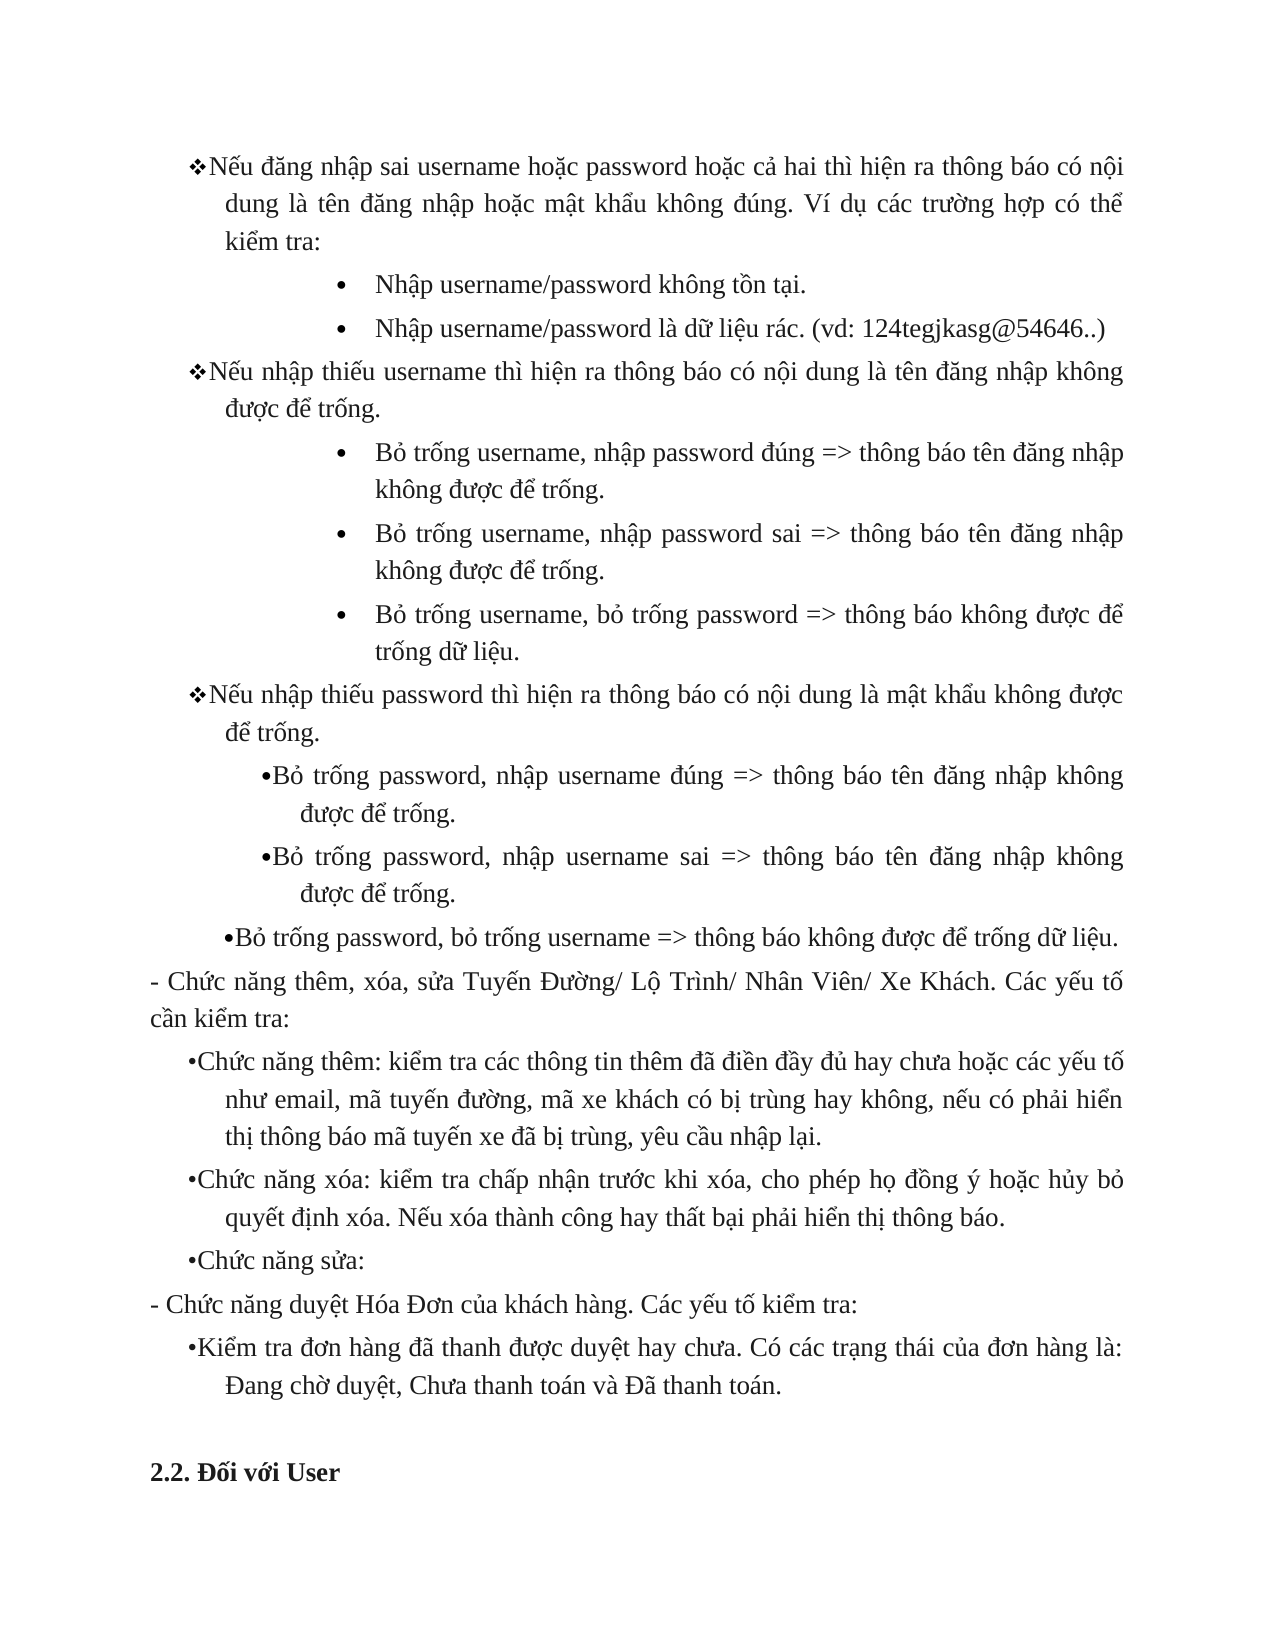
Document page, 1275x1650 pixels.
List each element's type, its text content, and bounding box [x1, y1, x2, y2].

text - Chức năng duyệt Hóa Đơn của khách hàng. Các yếu tố kiểm tra: [150, 1288, 1125, 1319]
list Bỏ trống password, bỏ trống username => thông báo không được để trống dữ liệu. [225, 921, 1125, 952]
list Nếu đăng nhập sai username hoặc password hoặc cả hai thì hiện ra thông báo có nội dung là tên đăng nhập hoặc mật khẩu không đúng. Ví dụ các trường hợp có thể kiểm tra: [187, 150, 1125, 256]
list Chức năng xóa: kiểm tra chấp nhận trước khi xóa, cho phép họ đồng ý hoặc hủy bỏ quyết định xóa. Nếu xóa thành công hay thất bại phải hiển thị thông báo. [187, 1163, 1125, 1232]
list Chức năng sửa: [187, 1244, 1125, 1276]
text - Chức năng thêm, xóa, sửa Tuyến Đường/ Lộ Trình/ Nhân Viên/ Xe Khách. Các yếu tố cần kiểm tra: [150, 964, 1125, 1033]
list Bỏ trống username, bỏ trống password => thông báo không được để trống dữ liệu. [337, 598, 1125, 666]
list Nếu nhập thiếu username thì hiện ra thông báo có nội dung là tên đăng nhập không được để trống. [187, 355, 1125, 424]
list Nhập username/password là dữ liệu rác. (vd: 124tegjkasg@54646..) [337, 312, 1125, 343]
list Chức năng thêm: kiểm tra các thông tin thêm đã điền đầy đủ hay chưa hoặc các yếu tố như email, mã tuyến đường, mã xe khách có bị trùng hay không, nếu có phải hiển thị thông báo mã tuyến xe đã bị trùng, yêu cầu nhập lại. [187, 1045, 1125, 1151]
list Nhập username/password không tồn tại. [337, 268, 1125, 299]
list Bỏ trống password, nhập username sai => thông báo tên đăng nhập không được để trống. [262, 840, 1125, 909]
list Bỏ trống username, nhập password sai => thông báo tên đăng nhập không được để trống. [337, 517, 1125, 585]
list Nếu nhập thiếu password thì hiện ra thông báo có nội dung là mật khẩu không được để trống. [187, 678, 1125, 747]
list Bỏ trống password, nhập username đúng => thông báo tên đăng nhập không được để trống. [262, 759, 1125, 828]
text 2.2. Đối với User [150, 1456, 1125, 1487]
list Bỏ trống username, nhập password đúng => thông báo tên đăng nhập không được để trống. [337, 436, 1125, 504]
list Kiểm tra đơn hàng đã thanh được duyệt hay chưa. Có các trạng thái của đơn hàng là: Đang chờ duyệt, Chưa thanh toán và Đã thanh toán. [187, 1331, 1125, 1400]
